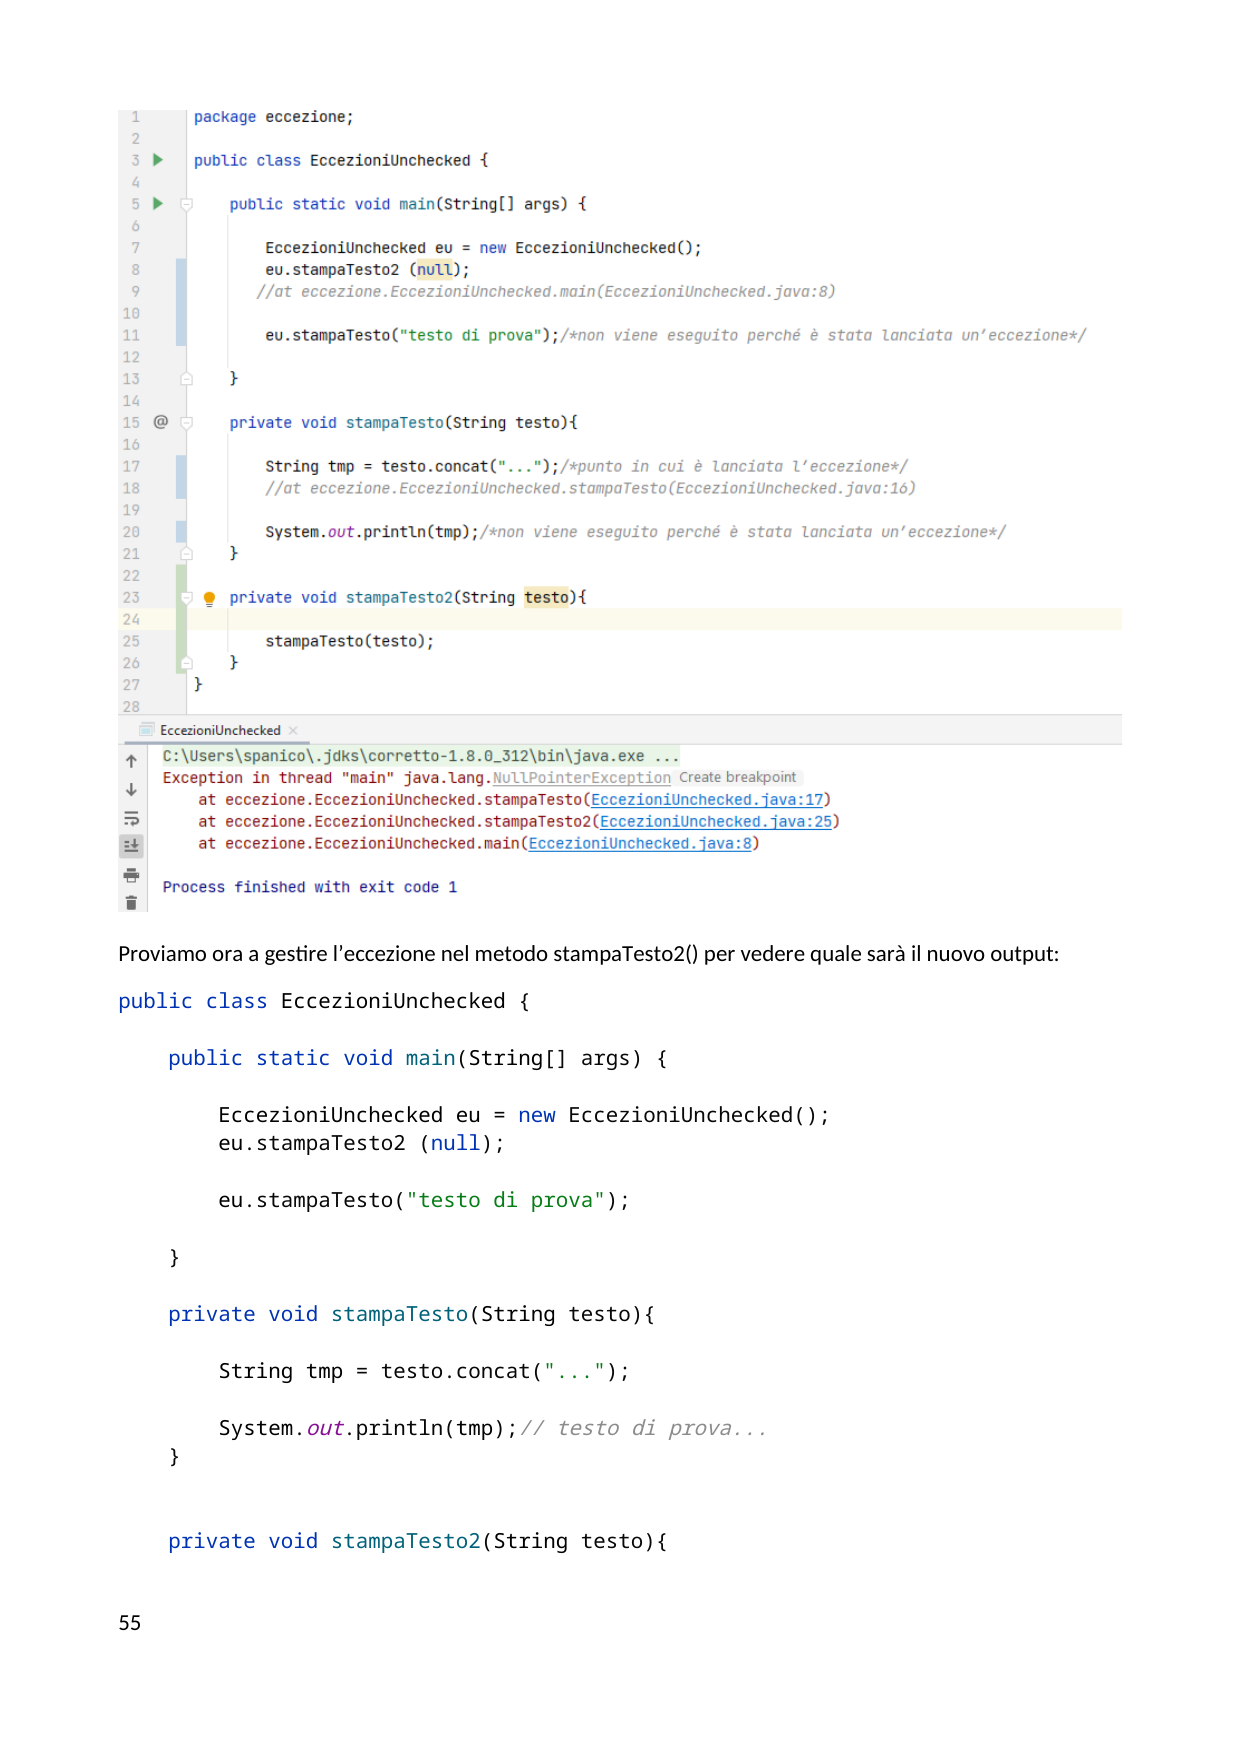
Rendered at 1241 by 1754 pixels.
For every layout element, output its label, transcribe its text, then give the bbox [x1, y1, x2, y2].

text private void stampaTesto2(String testo){ [118, 1498, 1122, 1555]
text Proviamo ora a gestire l’eccezione nel metodo stampaTesto2() per vedere quale sarà il nuovo output: [118, 939, 1122, 967]
text public class EccezioniUnchecked { public static void main(String[] args) { EccezioniUnchecked eu = new EccezioniUnchecked(); eu.stampaTesto2 (null); eu.stampaTesto("testo di prova"); } private void stampaTesto(String testo){ String tmp = testo.concat("..."); System.out.println(tmp);// testo di prova... } [118, 986, 1122, 1498]
picture [118, 110, 1123, 912]
